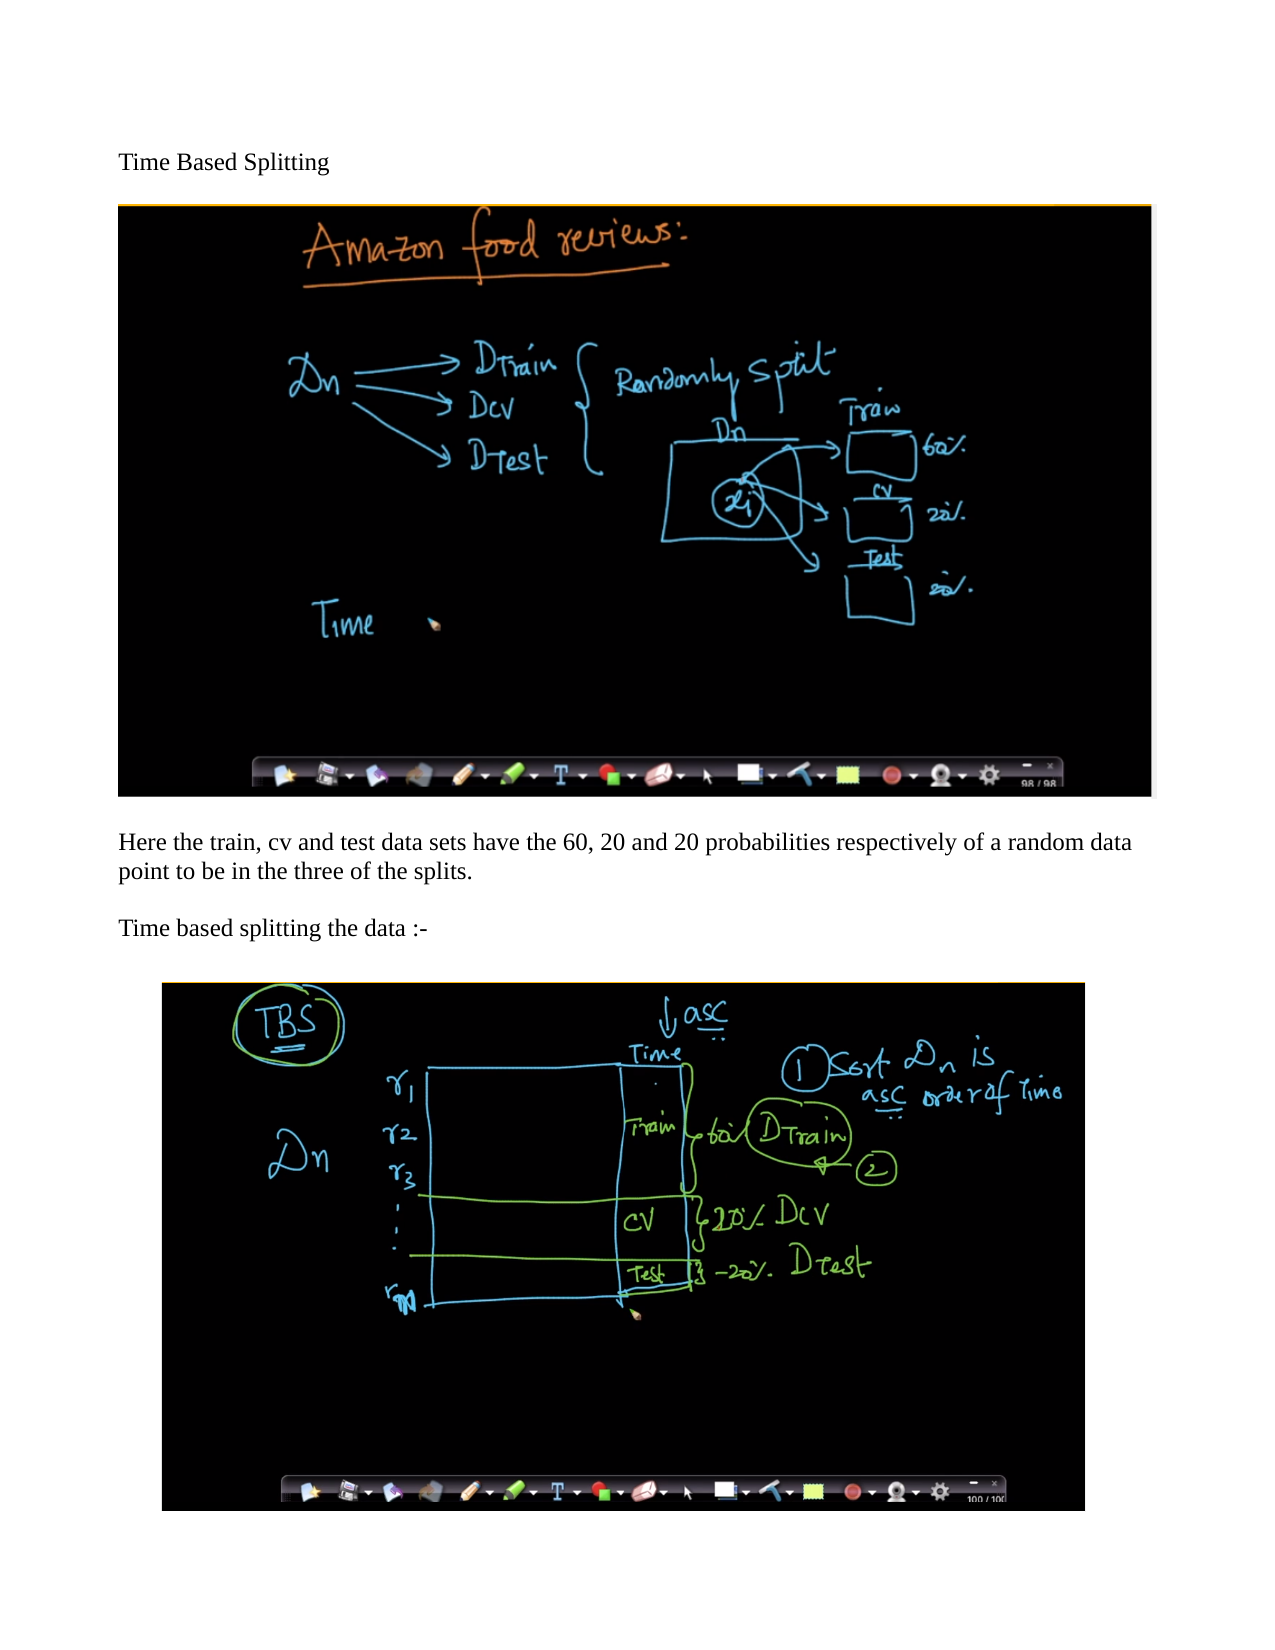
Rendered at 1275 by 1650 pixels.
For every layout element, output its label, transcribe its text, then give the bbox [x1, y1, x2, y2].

text Time Based Splitting [118, 147, 1157, 176]
picture [161, 982, 1086, 1512]
picture [118, 204, 1157, 799]
text Time based splitting the data :- [118, 913, 1157, 942]
text Here the train, cv and test data sets have the 60, 20 and 20 probabilities respectively of a random data point to be in the three of the splits. [118, 827, 1157, 885]
